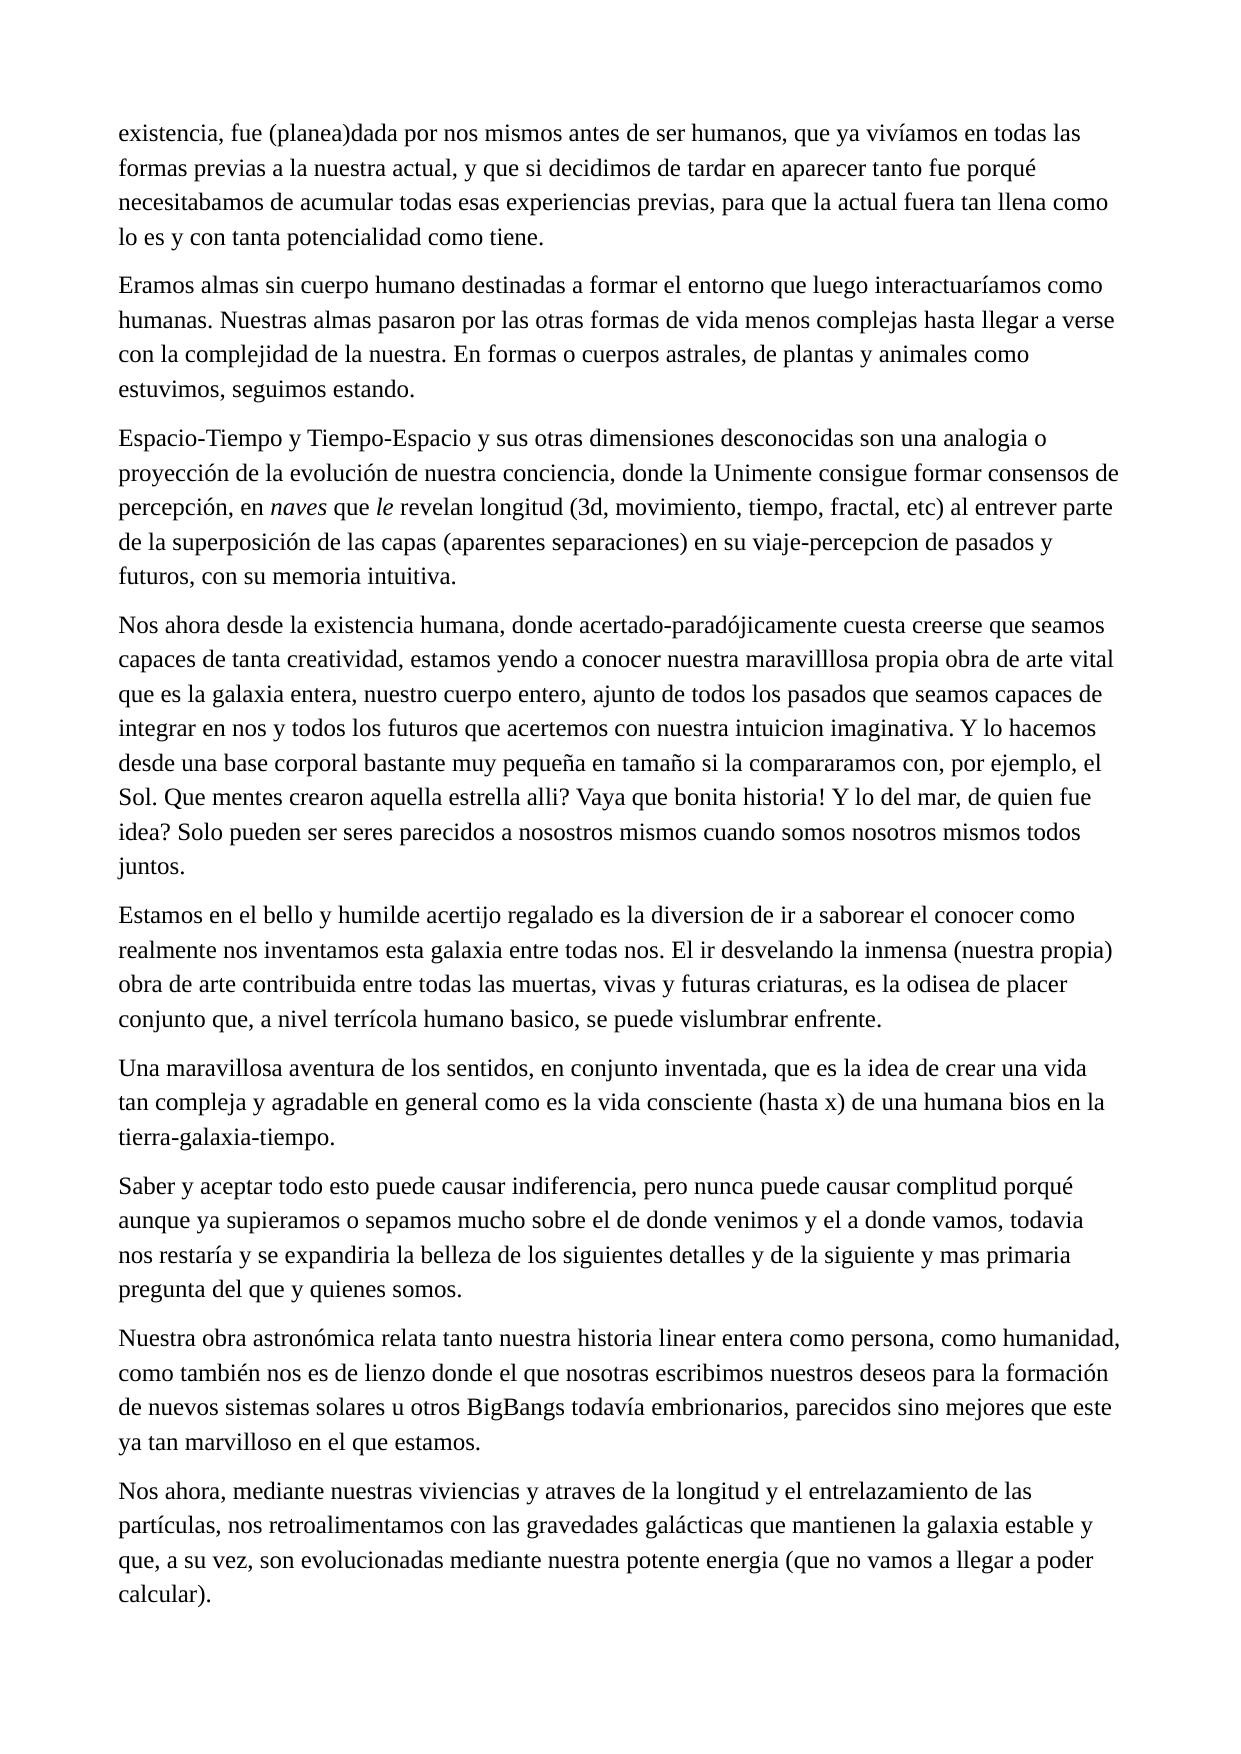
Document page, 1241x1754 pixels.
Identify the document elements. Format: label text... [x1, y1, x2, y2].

text Nos ahora desde la existencia humana, donde acertado-paradójicamente cuesta creerse que seamos capaces de tanta creatividad, estamos yendo a conocer nuestra maravilllosa propia obra de arte vital que es la galaxia entera, nuestro cuerpo entero, ajunto de todos los pasados que seamos capaces de integrar en nos y todos los futuros que acertemos con nuestra intuicion imaginativa. Y lo hacemos desde una base corporal bastante muy pequeña en tamaño si la compararamos con, por ejemplo, el Sol. Que mentes crearon aquella estrella alli? Vaya que bonita historia! Y lo del mar, de quien fue idea? Solo pueden ser seres parecidos a nosostros mismos cuando somos nosotros mismos todos juntos. [118, 610, 1122, 880]
text Estamos en el bello y humilde acertijo regalado es la diversion de ir a saborear el conocer como realmente nos inventamos esta galaxia entre todas nos. El ir desvelando la inmensa (nuestra propia) obra de arte contribuida entre todas las muertas, vivas y futuras criaturas, es la odisea de placer conjunto que, a nivel terrícola humano basico, se puede vislumbrar enfrente. [118, 901, 1122, 1033]
text Espacio-Tiempo y Tiempo-Espacio y sus otras dimensiones desconocidas son una analogia o proyección de la evolución de nuestra conciencia, donde la Unimente consigue formar consensos de percepción, en naves que le revelan longitud (3d, movimiento, tiempo, fractal, etc) al entrever parte de la superposición de las capas (aparentes separaciones) en su viaje-percepcion de pasados y futuros, con su memoria intuitiva. [118, 423, 1122, 590]
text existencia, fue (planea)dada por nos mismos antes de ser humanos, que ya vivíamos en todas las formas previas a la nuestra actual, y que si decidimos de tardar en aparecer tanto fue porqué necesitabamos de acumular todas esas experiencias previas, para que la actual fuera tan llena como lo es y con tanta potencialidad como tiene. [118, 118, 1122, 250]
text Una maravillosa aventura de los sentidos, en conjunto inventada, que es la idea de crear una vida tan compleja y agradable en general como es la vida consciente (hasta x) de una humana bios en la tierra-galaxia-tiempo. [118, 1053, 1122, 1151]
text Nos ahora, mediante nuestras viviencias y atraves de la longitud y el entrelazamiento de las partículas, nos retroalimentamos con las gravedades galácticas que mantienen la galaxia estable y que, a su vez, son evolucionadas mediante nuestra potente energia (que no vamos a llegar a poder calcular). [118, 1476, 1122, 1608]
text Nuestra obra astronómica relata tanto nuestra historia linear entera como persona, como humanidad, como también nos es de lienzo donde el que nosotras escribimos nuestros deseos para la formación de nuevos sistemas solares u otros BigBangs todavía embrionarios, parecidos sino mejores que este ya tan marvilloso en el que estamos. [118, 1323, 1122, 1456]
text Eramos almas sin cuerpo humano destinadas a formar el entorno que luego interactuaríamos como humanas. Nuestras almas pasaron por las otras formas de vida menos complejas hasta llegar a verse con la complejidad de la nuestra. En formas o cuerpos astrales, de plantas y animales como estuvimos, seguimos estando. [118, 271, 1122, 403]
text Saber y aceptar todo esto puede causar indiferencia, pero nunca puede causar complitud porqué aunque ya supieramos o sepamos mucho sobre el de donde venimos y el a donde vamos, todavia nos restaría y se expandiria la belleza de los siguientes detalles y de la siguiente y mas primaria pregunta del que y quienes somos. [118, 1171, 1122, 1303]
